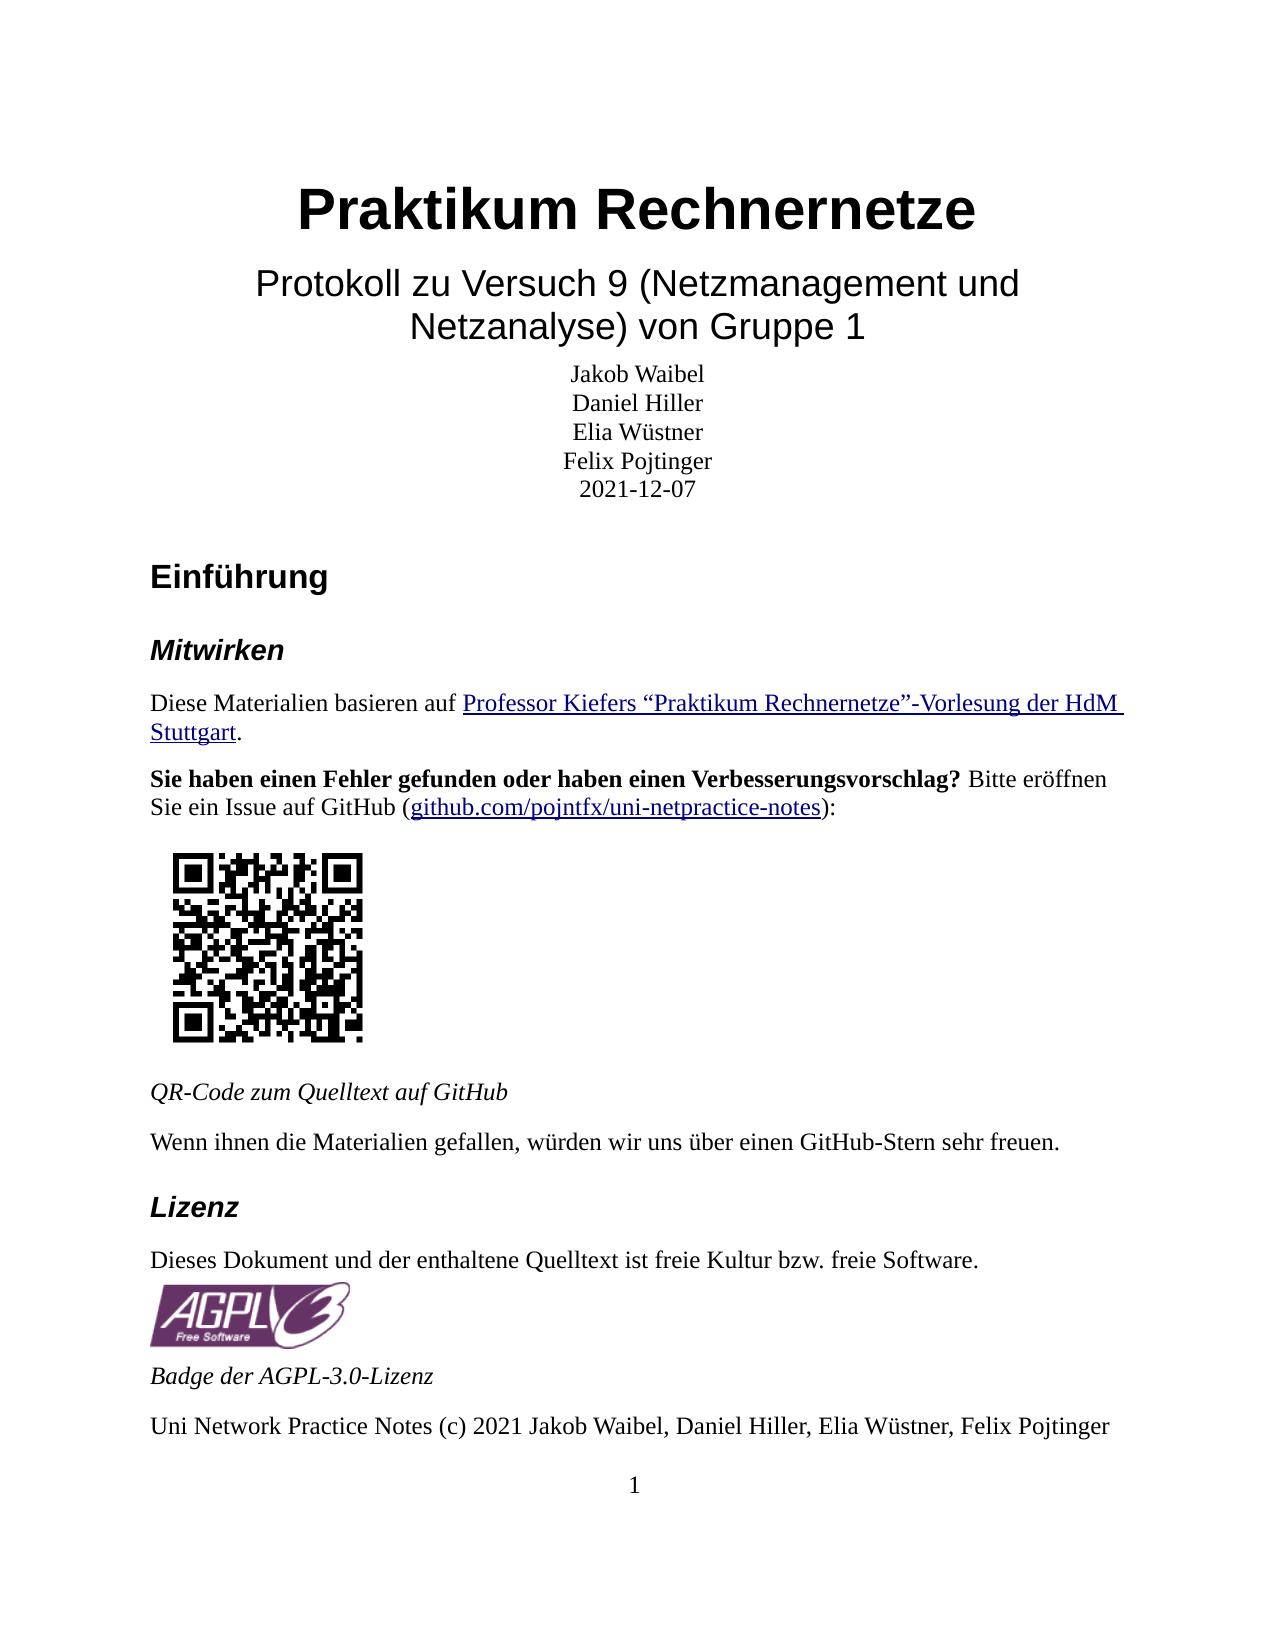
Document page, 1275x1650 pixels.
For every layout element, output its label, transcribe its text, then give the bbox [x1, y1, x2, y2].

text Badge der AGPL-3.0-Lizenz [150, 1361, 1125, 1390]
picture [150, 1282, 350, 1349]
text Daniel Hiller [150, 388, 1125, 417]
subtitle Einführung [150, 557, 1125, 596]
text QR-Code zum Quelltext auf GitHub [150, 1077, 1125, 1106]
text Uni Network Practice Notes (c) 2021 Jakob Waibel, Daniel Hiller, Elia Wüstner, Felix Pojtinger [150, 1411, 1125, 1440]
text Sie haben einen Fehler gefunden oder haben einen Verbesserungsvorschlag? Bitte eröffnen Sie ein Issue auf GitHub (github.com/pojntfx/uni-netpractice-notes): [150, 764, 1125, 821]
text Dieses Dokument und der enthaltene Quelltext ist freie Kultur bzw. freie Software. [150, 1245, 1125, 1274]
subtitle Mitwirken [150, 633, 1125, 667]
title Praktikum Rechnernetze [150, 175, 1125, 242]
text Wenn ihnen die Materialien gefallen, würden wir uns über einen GitHub-Stern sehr freuen. [150, 1127, 1125, 1156]
text Felix Pojtinger [150, 446, 1125, 474]
subtitle Lizenz [150, 1190, 1125, 1223]
text Diese Materialien basieren auf Professor Kiefers “Praktikum Rechnernetze”-Vorlesung der HdM Stuttgart. [150, 688, 1125, 746]
picture [150, 830, 385, 1065]
text Jakob Waibel [150, 359, 1125, 388]
subtitle Protokoll zu Versuch 9 (Netzmanagement und Netzanalyse) von Gruppe 1 [150, 261, 1125, 347]
text 2021-12-07 [150, 474, 1125, 503]
text Elia Wüstner [150, 417, 1125, 446]
